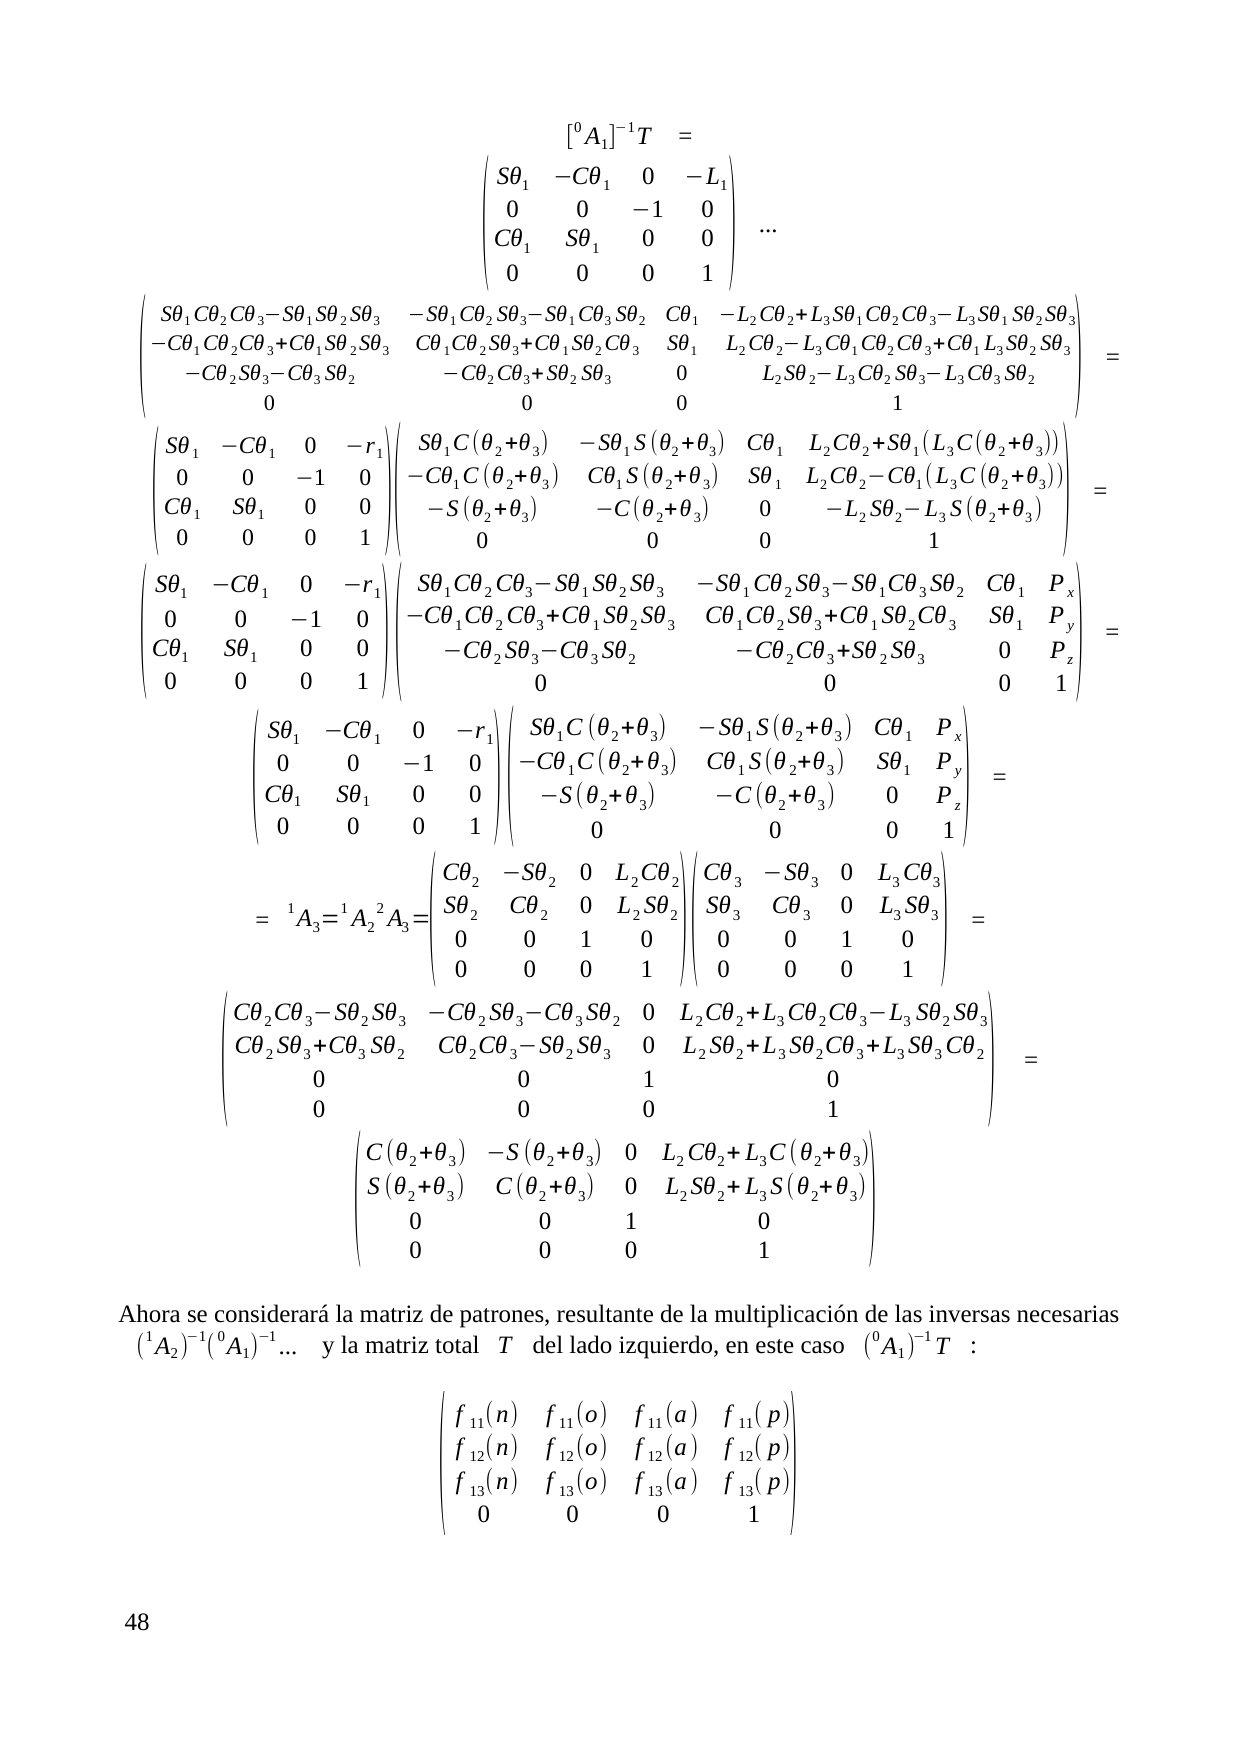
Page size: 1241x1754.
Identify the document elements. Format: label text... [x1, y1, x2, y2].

text Ahora se considerará la matriz de patrones, resultante de la multiplicación de las inversas necesarias y la matriz totaldel lado izquierdo, en este caso: [118, 1299, 1122, 1362]
text = [118, 118, 1122, 153]
text = [118, 989, 1122, 1129]
text ... [118, 153, 1122, 293]
text = [118, 421, 1122, 560]
text == [118, 849, 1122, 989]
text = [118, 704, 1122, 849]
text = [118, 560, 1122, 704]
text = [118, 293, 1122, 421]
